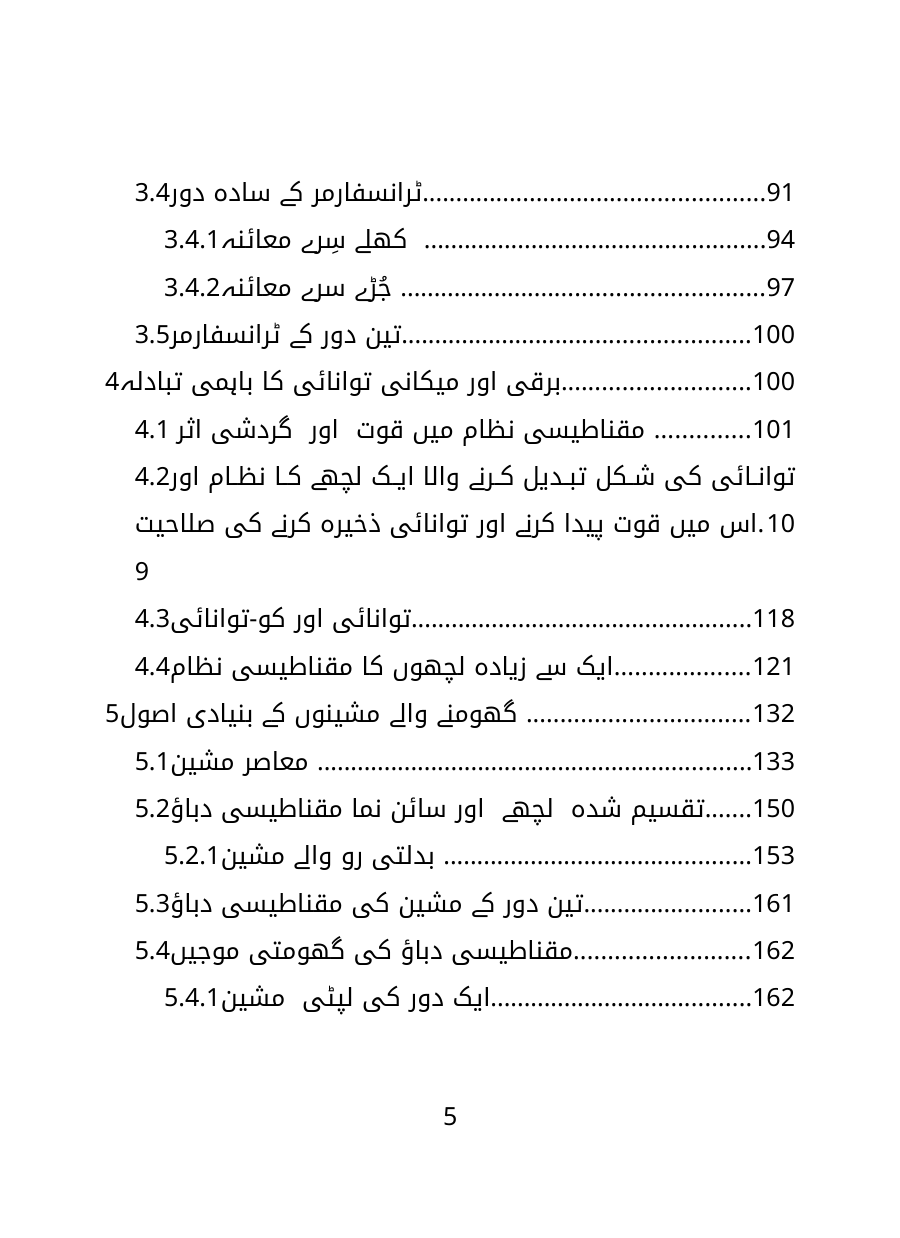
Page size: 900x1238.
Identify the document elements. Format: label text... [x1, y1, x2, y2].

text 5.2.1بدلتی رو والے مشین 153 [164, 833, 795, 880]
text 4.3توانائی اور کو-توانائی 118 [134, 596, 795, 643]
text 3.4.2جُڑے سرے معائنہ 97 [164, 264, 795, 311]
text 3.5تین دور کے ٹرانسفارمر 100 [134, 311, 795, 359]
text 3.4ٹرانسفارمر کے سادہ دور 91 [134, 169, 795, 216]
text 5.4مقناطیسی دباؤ کی گھومتی موجیں 162 [134, 927, 795, 975]
text 5.3تین دور کے مشین کی مقناطیسی دباؤ 161 [134, 880, 795, 927]
text 5گھومنے والے مشینوں کے بنیادی اصول 132 [105, 690, 795, 738]
text 5.4.1ایک دور کی لپٹی مشین 162 [164, 975, 795, 1022]
text 4.4ایک سے زیادہ لچھوں کا مقناطیسی نظام 121 [134, 643, 795, 690]
text 4.2توانائی کی شکل تبدیل کرنے والا ایک لچھے کا نظام اور اس میں قوت پیدا کرنے اور توانائی ذخیرہ کرنے کی صلاحیت 109 [134, 453, 795, 596]
text 3.4.1کھلے سِرے معائنہ 94 [164, 216, 795, 264]
text 4.1 مقناطیسی نظام میں قوت اور گردشی اثر 101 [134, 406, 795, 453]
text 4برقی اور میکانی توانائی کا باہمی تبادلہ 100 [105, 359, 795, 406]
text 5.1معاصر مشین 133 [134, 738, 795, 785]
text 5.2تقسیم شدہ لچھے اور سائن نما مقناطیسی دباؤ 150 [134, 785, 795, 833]
